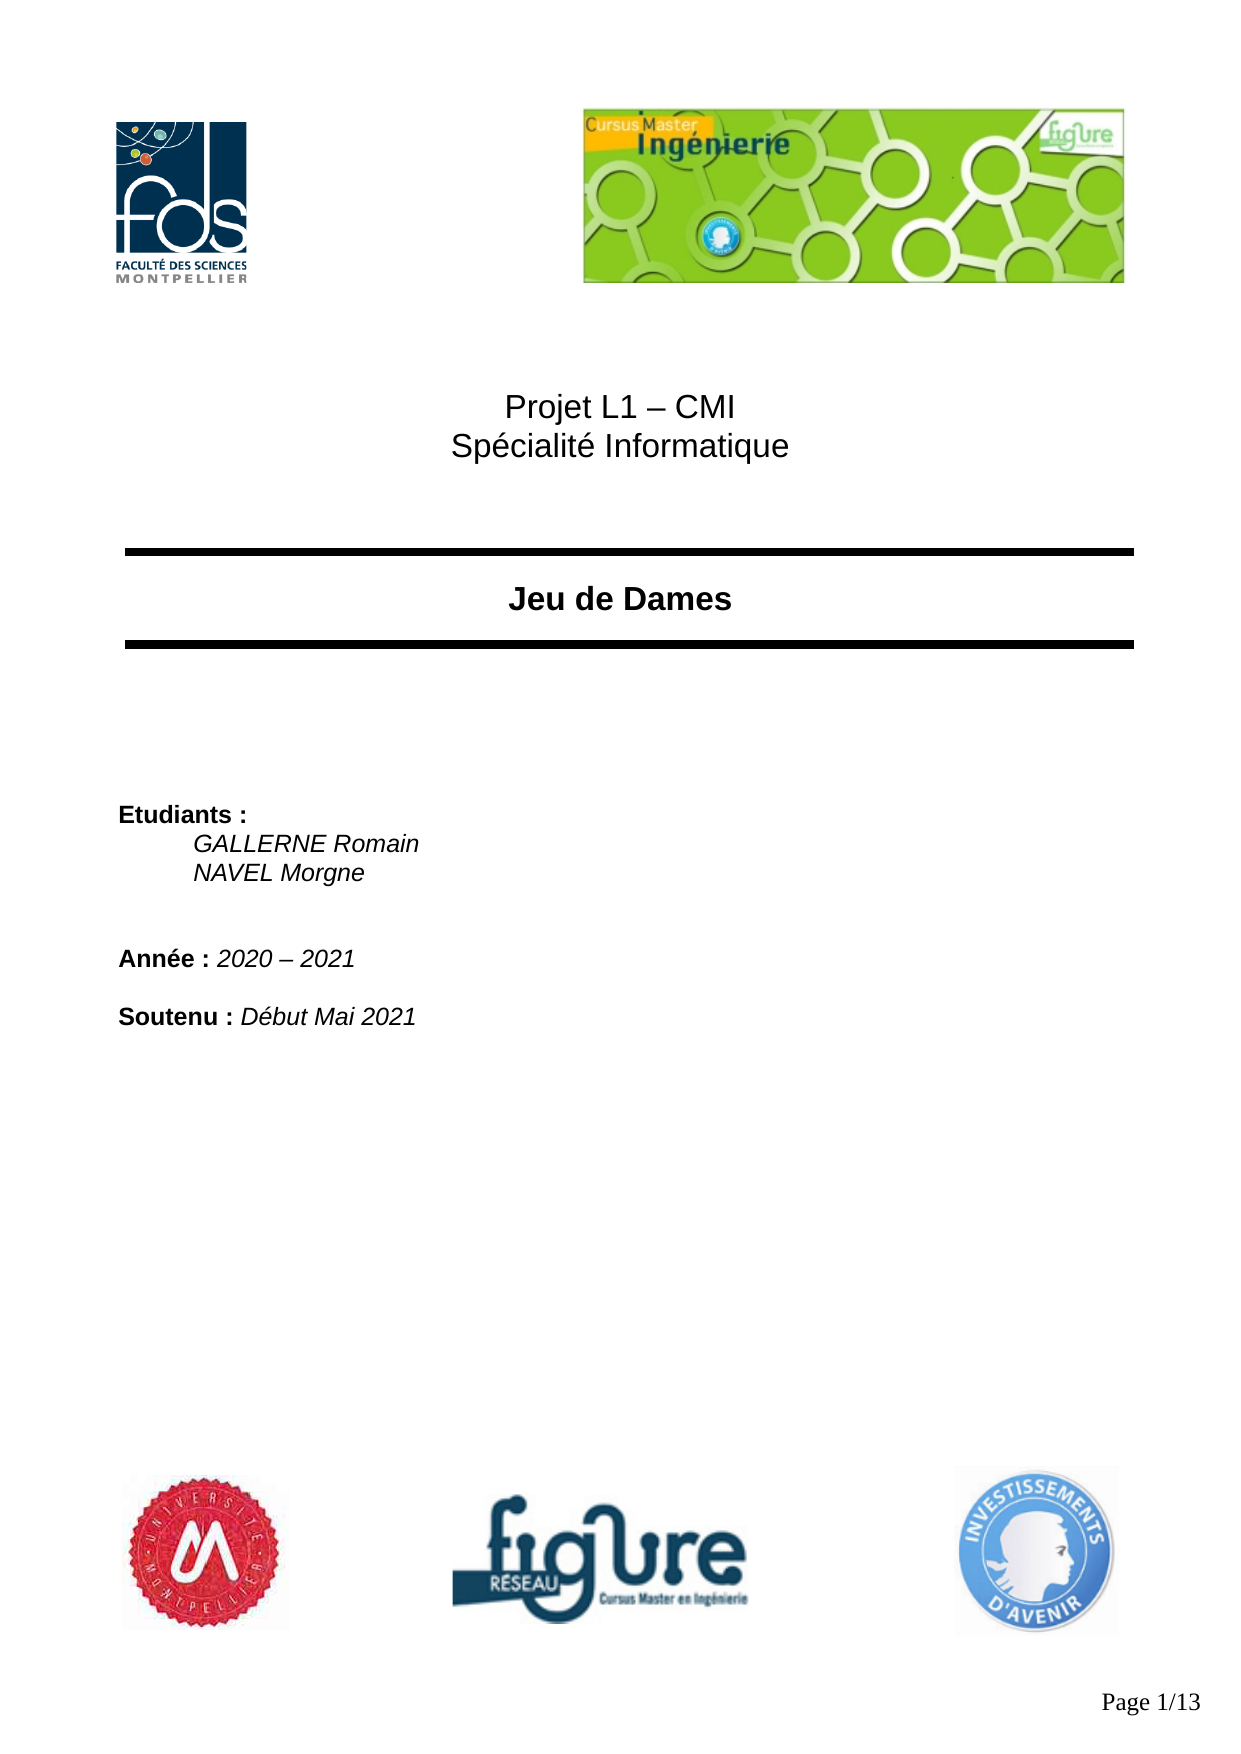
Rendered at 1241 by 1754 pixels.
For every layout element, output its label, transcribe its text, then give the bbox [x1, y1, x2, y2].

text Spécialité Informatique [118, 426, 1122, 464]
text GALLERNE Romain [118, 829, 1122, 858]
picture [581, 107, 1127, 283]
text NAVEL Morgne [118, 858, 1122, 887]
picture [116, 122, 247, 283]
picture [954, 1466, 1119, 1636]
text Projet L1 – CMI [118, 387, 1122, 426]
text Etudiants : [118, 800, 1122, 829]
picture [452, 1494, 749, 1624]
text Année : 2020 – 2021 [118, 944, 1122, 973]
text Soutenu : Début Mai 2021 [118, 1002, 1122, 1030]
text Jeu de Dames [118, 579, 1122, 618]
